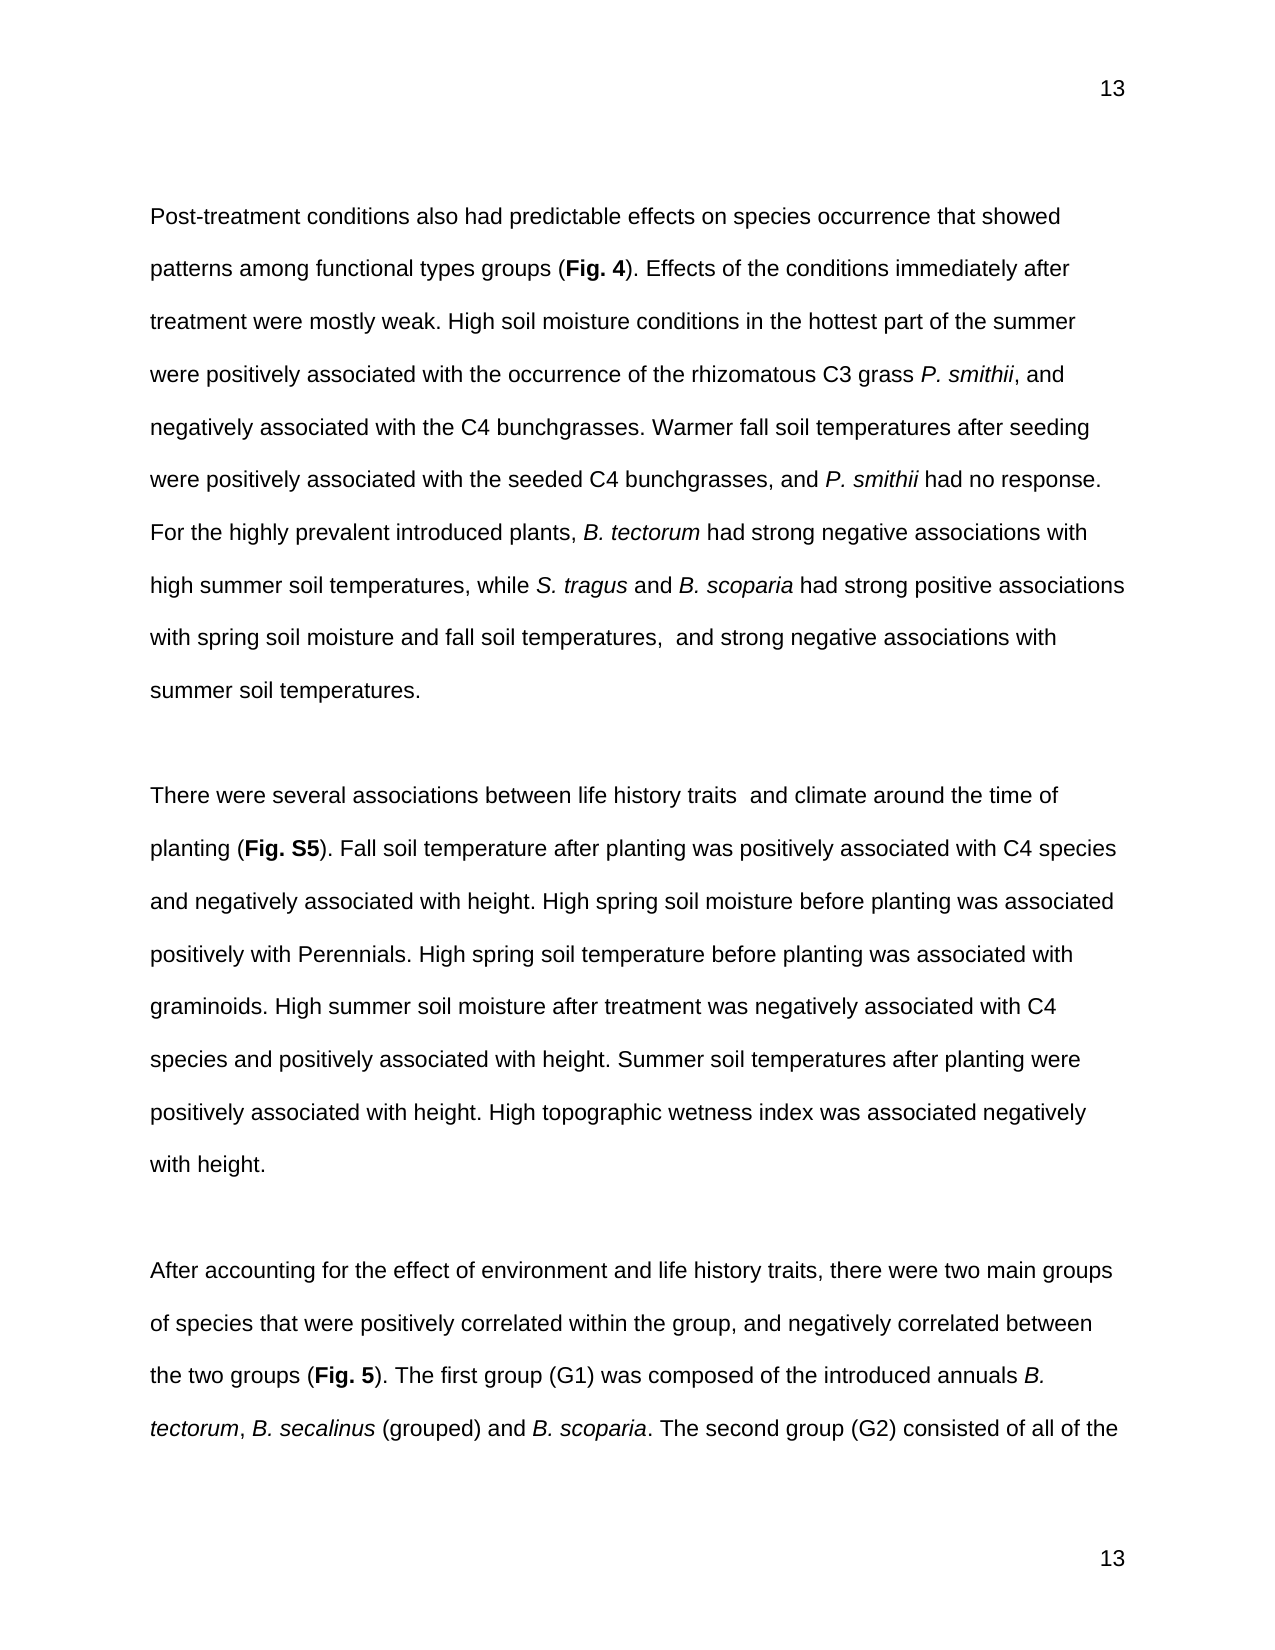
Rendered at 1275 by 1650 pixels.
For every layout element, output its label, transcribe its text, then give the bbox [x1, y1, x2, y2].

text Post-treatment conditions also had predictable effects on species occurrence that showed patterns among functional types groups (Fig. 4). Effects of the conditions immediately after treatment were mostly weak. High soil moisture conditions in the hottest part of the summer were positively associated with the occurrence of the rhizomatous C3 grass P. smithii, and negatively associated with the C4 bunchgrasses. Warmer fall soil temperatures after seeding were positively associated with the seeded C4 bunchgrasses, and P. smithii had no response. For the highly prevalent introduced plants, B. tectorum had strong negative associations with high summer soil temperatures, while S. tragus and B. scoparia had strong positive associations with spring soil moisture and fall soil temperatures, and strong negative associations with summer soil temperatures. [150, 203, 1125, 703]
text After accounting for the effect of environment and life history traits, there were two main groups of species that were positively correlated within the group, and negatively correlated between the two groups (Fig. 5). The first group (G1) was composed of the introduced annuals B. tectorum, B. secalinus (grouped) and B. scoparia. The second group (G2) consisted of all of the [150, 1257, 1125, 1441]
text There were several associations between life history traits and climate around the time of planting (Fig. S5). Fall soil temperature after planting was positively associated with C4 species and negatively associated with height. High spring soil moisture before planting was associated positively with Perennials. High spring soil temperature before planting was associated with graminoids. High summer soil moisture after treatment was negatively associated with C4 species and positively associated with height. Summer soil temperatures after planting were positively associated with height. High topographic wetness index was associated negatively with height. [150, 782, 1125, 1178]
